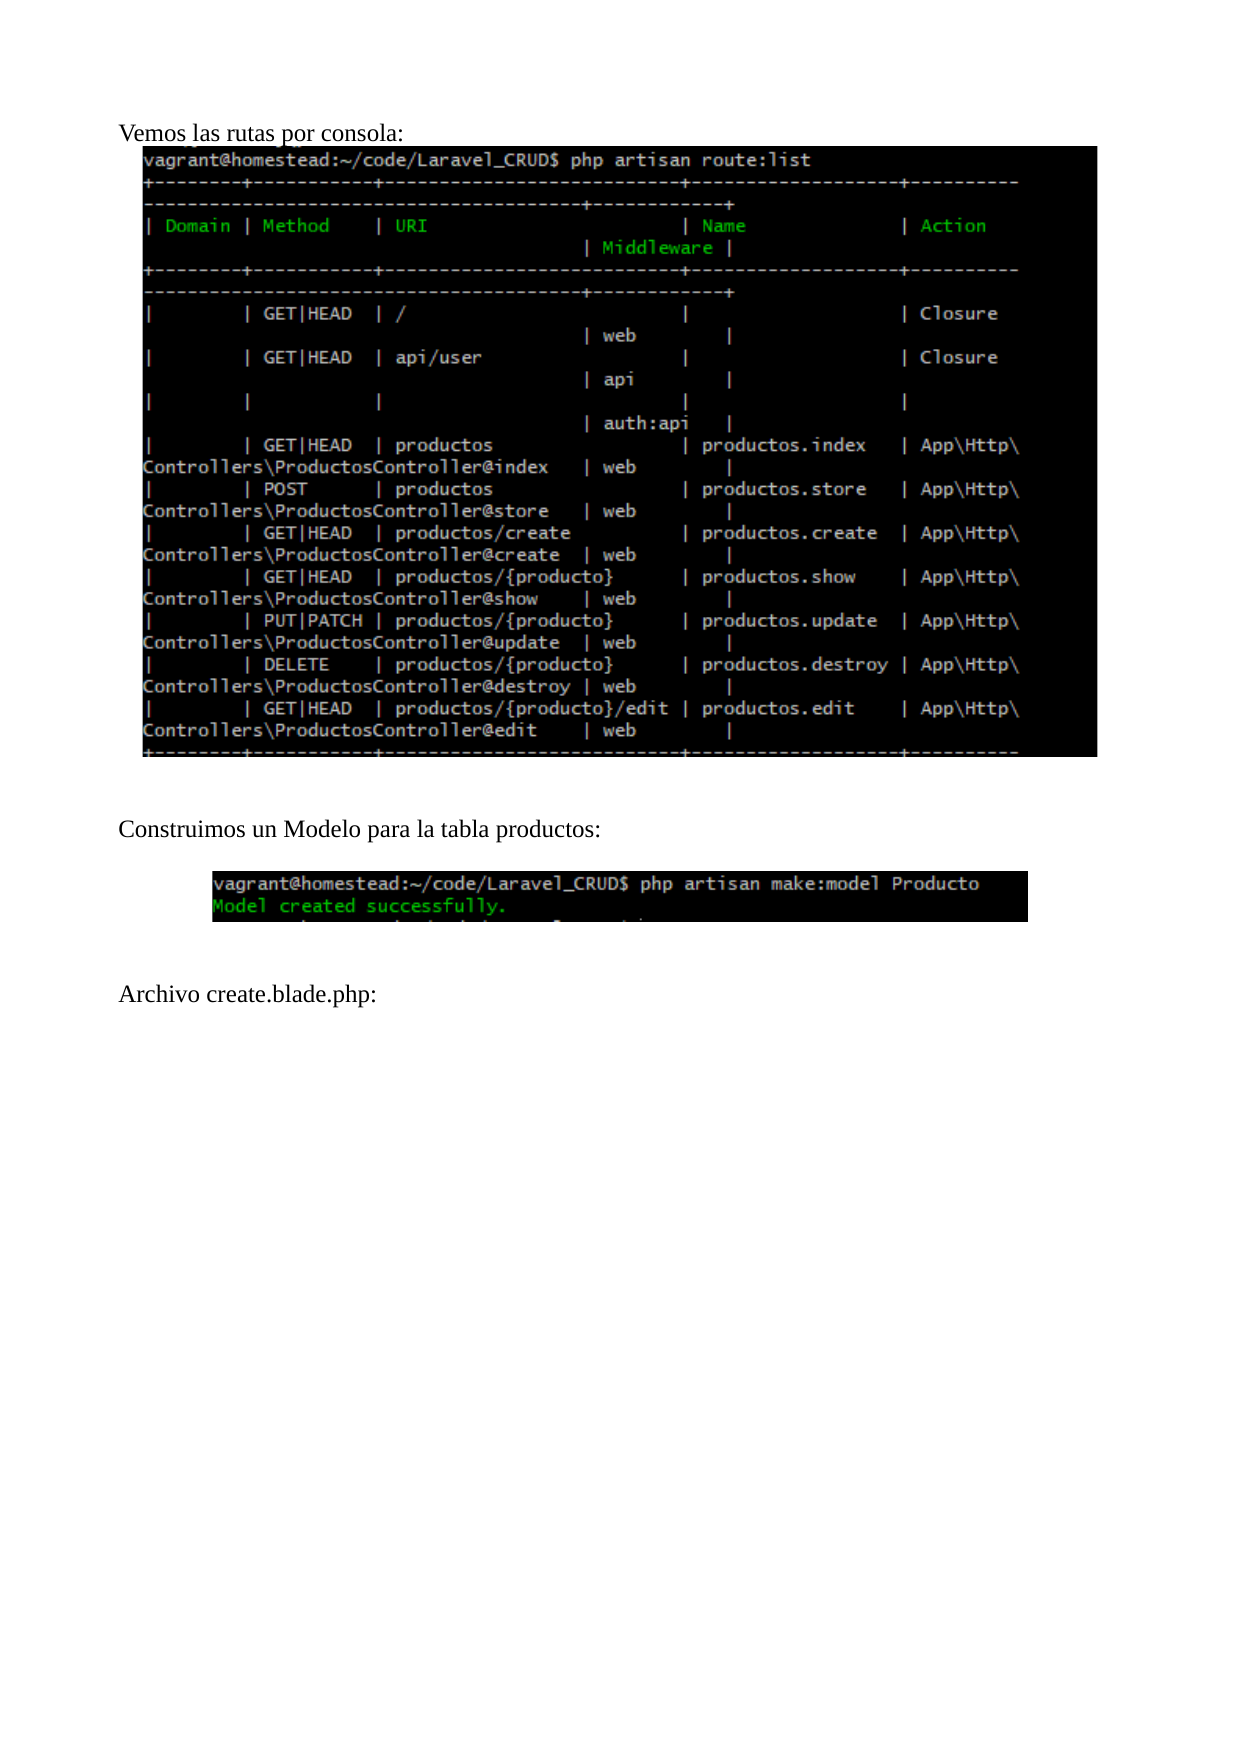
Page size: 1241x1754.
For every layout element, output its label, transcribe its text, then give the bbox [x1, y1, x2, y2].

picture [142, 146, 1098, 757]
picture [212, 871, 1028, 922]
text Vemos las rutas por consola: [118, 118, 1122, 147]
text Construimos un Modelo para la tabla productos: [118, 814, 1122, 843]
text Archivo create.blade.php: [118, 979, 1122, 1008]
